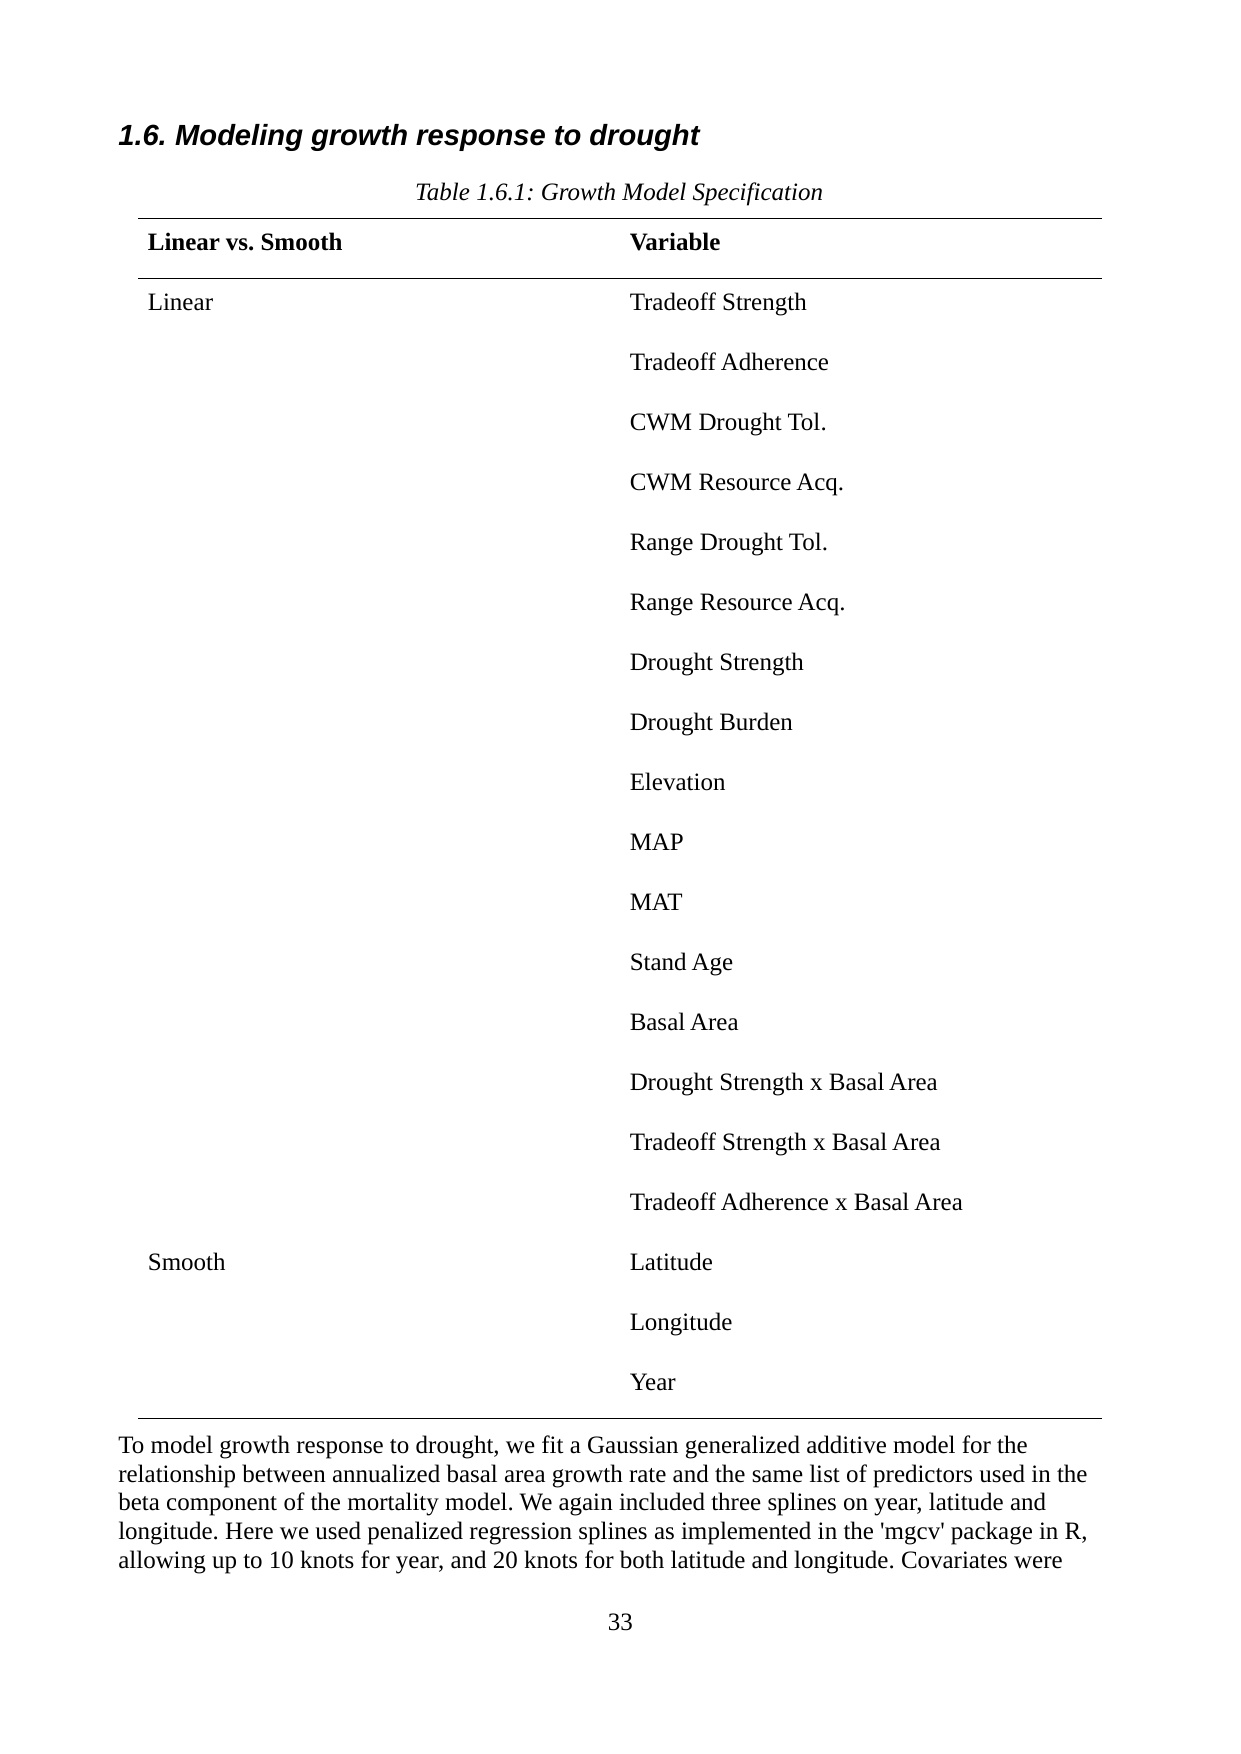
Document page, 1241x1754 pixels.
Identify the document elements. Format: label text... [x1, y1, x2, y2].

table_cell [138, 1118, 620, 1178]
table_cell Year [620, 1358, 1102, 1418]
table_cell MAP [620, 818, 1102, 878]
table_cell Range Resource Acq. [620, 578, 1102, 638]
table_cell [138, 398, 620, 458]
table_cell Tradeoff Strength x Basal Area [620, 1118, 1102, 1178]
table_cell Linear [138, 279, 620, 338]
table_cell [138, 1298, 620, 1358]
text Table 1.6.1: Growth Model Specification [118, 177, 1122, 205]
table_cell [138, 998, 620, 1058]
table_cell Latitude [620, 1238, 1102, 1298]
table_cell [138, 938, 620, 998]
table_cell Drought Strength [620, 638, 1102, 698]
table_cell Elevation [620, 758, 1102, 818]
table_cell [138, 458, 620, 518]
table_cell [138, 818, 620, 878]
table_cell Range Drought Tol. [620, 518, 1102, 578]
table_cell [138, 578, 620, 638]
table_cell [138, 638, 620, 698]
table_cell CWM Drought Tol. [620, 398, 1102, 458]
table_cell Basal Area [620, 998, 1102, 1058]
table_cell [138, 338, 620, 398]
table_cell [138, 1178, 620, 1238]
table_cell Stand Age [620, 938, 1102, 998]
subtitle Modeling growth response to drought [118, 118, 1122, 152]
table_cell [138, 1358, 620, 1418]
table_cell Drought Burden [620, 698, 1102, 758]
table_header Linear vs. Smooth [138, 219, 620, 278]
text To model growth response to drought, we fit a Gaussian generalized additive model for the relationship between annualized basal area growth rate and the same list of predictors used in the beta component of the mortality model. We again included three splines on year, latitude and longitude. Here we used penalized regression splines as implemented in the 'mgcv' package in R, allowing up to 10 knots for year, and 20 knots for both latitude and longitude. Covariates were [118, 1430, 1122, 1574]
table_cell Smooth [138, 1238, 620, 1298]
table_cell [138, 698, 620, 758]
table_cell [138, 758, 620, 818]
table_cell CWM Resource Acq. [620, 458, 1102, 518]
table_cell Longitude [620, 1298, 1102, 1358]
table_cell [138, 518, 620, 578]
table_cell MAT [620, 878, 1102, 938]
table_cell [138, 1058, 620, 1118]
table_cell Tradeoff Strength [620, 279, 1102, 338]
table_cell Drought Strength x Basal Area [620, 1058, 1102, 1118]
table_header Variable [620, 219, 1102, 278]
table_cell Tradeoff Adherence [620, 338, 1102, 398]
table_cell Tradeoff Adherence x Basal Area [620, 1178, 1102, 1238]
table_cell [138, 878, 620, 938]
